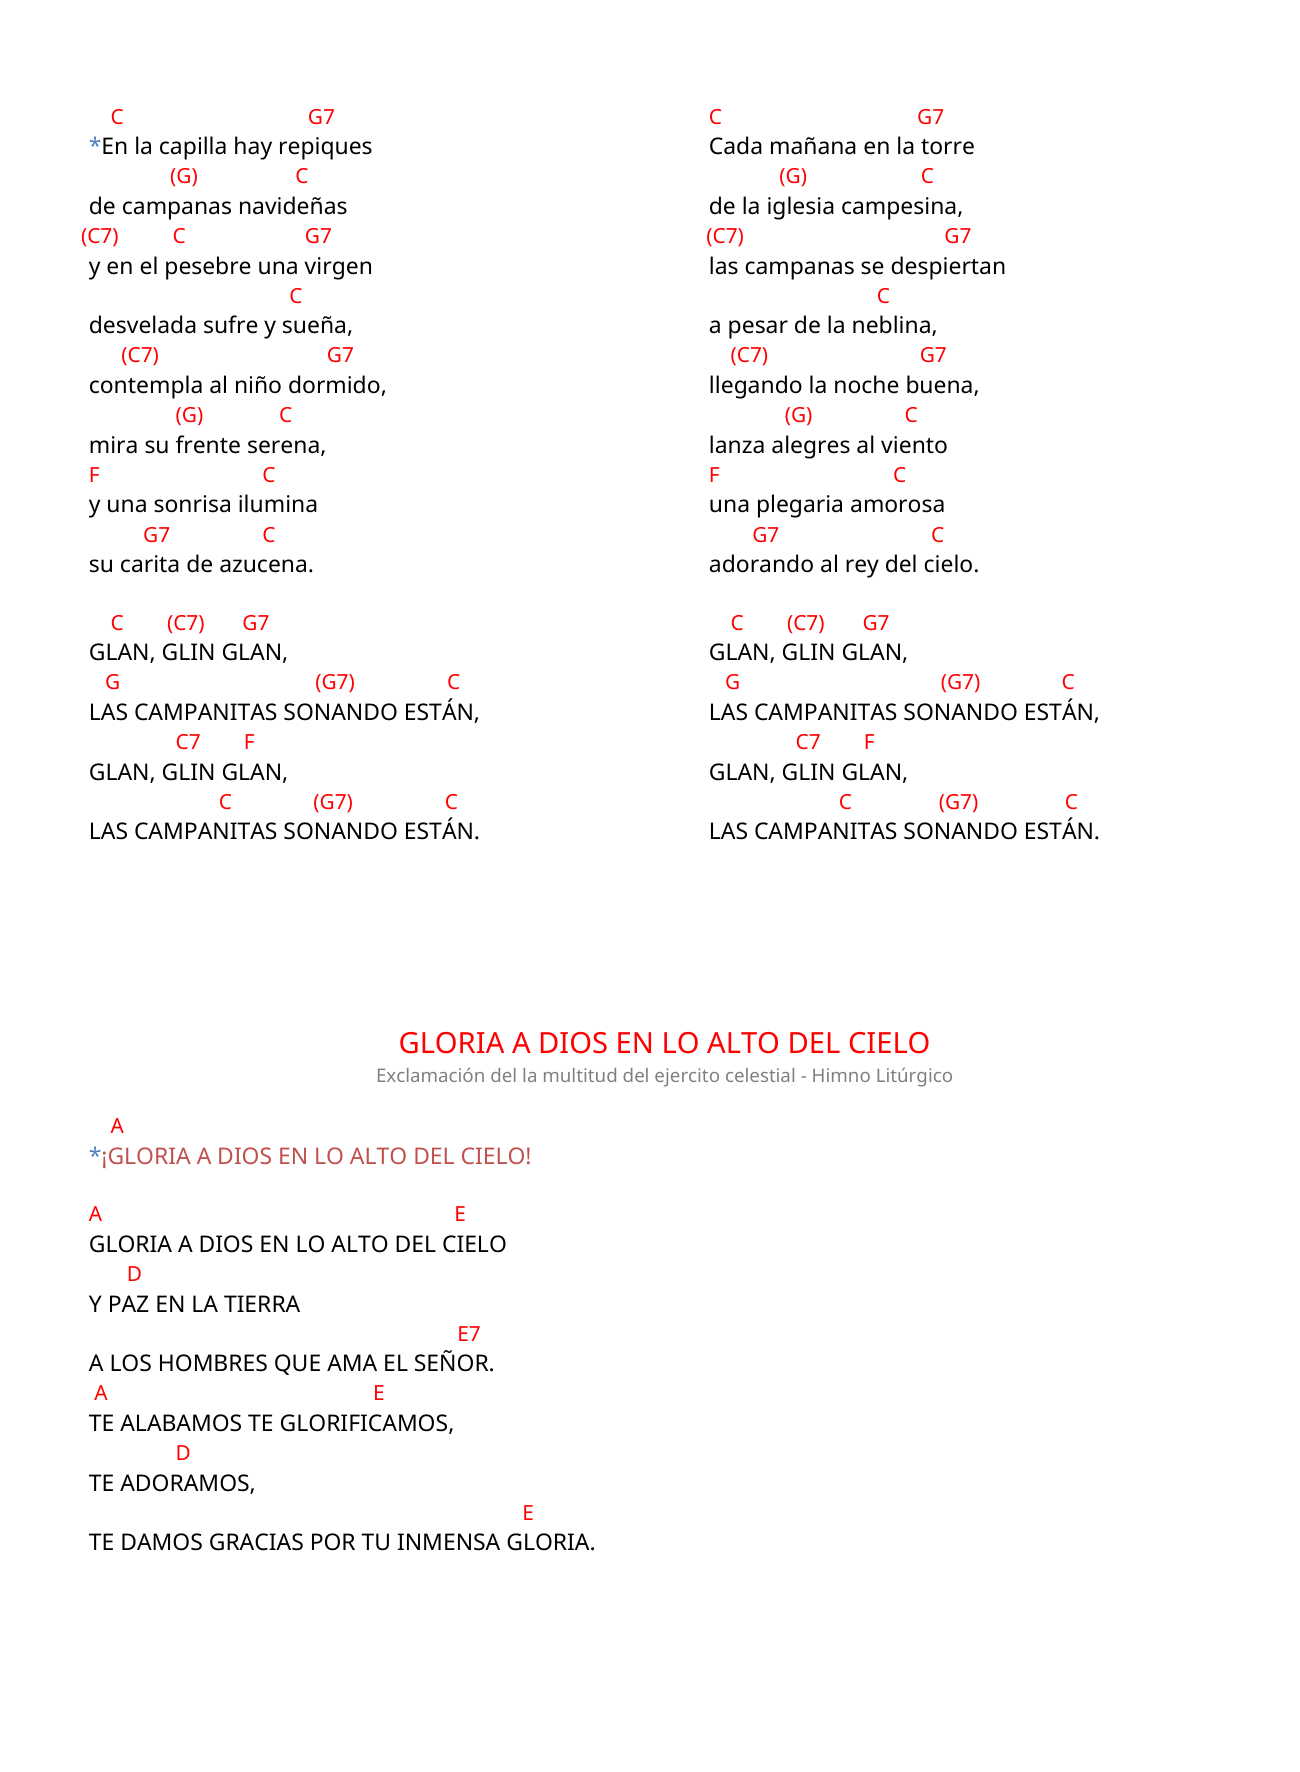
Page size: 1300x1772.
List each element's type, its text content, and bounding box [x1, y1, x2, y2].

text las campanas se despiertan [709, 250, 1240, 281]
text C7 F [89, 727, 620, 756]
text C [709, 281, 1240, 309]
text GLORIA A DIOS EN LO ALTO DEL CIELO [89, 1022, 1240, 1062]
text TE ADORAMOS, [89, 1467, 1240, 1498]
text LAS CAMPANITAS SONANDO ESTÁN. [89, 815, 620, 847]
text (G) C [709, 400, 1240, 429]
text G7 C [89, 520, 620, 548]
text Cada mañana en la torre [709, 130, 1240, 162]
text una plegaria amorosa [709, 488, 1240, 520]
text GLAN, GLIN GLAN, [709, 756, 1240, 787]
text su carita de azucena. [89, 548, 620, 579]
text (G) C [709, 162, 1240, 190]
text E [89, 1498, 1240, 1526]
text Exclamación del la multitud del ejercito celestial - Himno Litúrgico [89, 1062, 1240, 1088]
text C (C7) G7 [709, 608, 1240, 636]
text LAS CAMPANITAS SONANDO ESTÁN, [709, 696, 1240, 727]
text E7 [89, 1319, 1240, 1347]
text A E [89, 1378, 1240, 1407]
text C (C7) G7 [89, 608, 620, 636]
text LAS CAMPANITAS SONANDO ESTÁN. [709, 815, 1240, 847]
text (G) C [89, 400, 620, 429]
text TE DAMOS GRACIAS POR TU INMENSA GLORIA. [89, 1526, 1240, 1558]
text *En la capilla hay repiques [89, 130, 620, 162]
text (C7) G7 [709, 341, 1240, 369]
text GLAN, GLIN GLAN, [89, 636, 620, 667]
text (C7) G7 [679, 221, 1240, 250]
text C [89, 281, 620, 309]
text G7 C [709, 520, 1240, 548]
text (C7) G7 [89, 341, 620, 369]
text A E [89, 1199, 1240, 1228]
text y una sonrisa ilumina [89, 488, 620, 520]
text C G7 [709, 102, 1240, 130]
text desvelada sufre y sueña, [89, 309, 620, 341]
text lanza alegres al viento [709, 429, 1240, 460]
text C7 F [709, 727, 1240, 756]
text D [89, 1438, 1240, 1467]
text F C [709, 460, 1240, 488]
text y en el pesebre una virgen [89, 250, 620, 281]
text GLAN, GLIN GLAN, [709, 636, 1240, 667]
text A [89, 1111, 1240, 1140]
text A LOS HOMBRES QUE AMA EL SEÑOR. [89, 1347, 1240, 1378]
text G (G7) C [89, 667, 620, 696]
text GLORIA A DIOS EN LO ALTO DEL CIELO [89, 1228, 1240, 1259]
text de la iglesia campesina, [709, 190, 1240, 221]
text TE ALABAMOS TE GLORIFICAMOS, [89, 1407, 1240, 1438]
text C (G7) C [89, 787, 620, 815]
text (G) C [89, 162, 620, 190]
text C (G7) C [709, 787, 1240, 815]
text LAS CAMPANITAS SONANDO ESTÁN, [89, 696, 620, 727]
text G (G7) C [709, 667, 1240, 696]
text de campanas navideñas [89, 190, 620, 221]
text (C7) C G7 [59, 221, 620, 250]
text adorando al rey del cielo. [709, 548, 1240, 579]
text Y PAZ EN LA TIERRA [89, 1288, 1240, 1319]
text *¡GLORIA A DIOS EN LO ALTO DEL CIELO! [89, 1140, 1240, 1171]
text D [89, 1259, 1240, 1288]
text llegando la noche buena, [709, 369, 1240, 400]
text GLAN, GLIN GLAN, [89, 756, 620, 787]
text mira su frente serena, [89, 429, 620, 460]
text C G7 [89, 102, 620, 130]
text F C [89, 460, 620, 488]
text a pesar de la neblina, [709, 309, 1240, 341]
text contempla al niño dormido, [89, 369, 620, 400]
